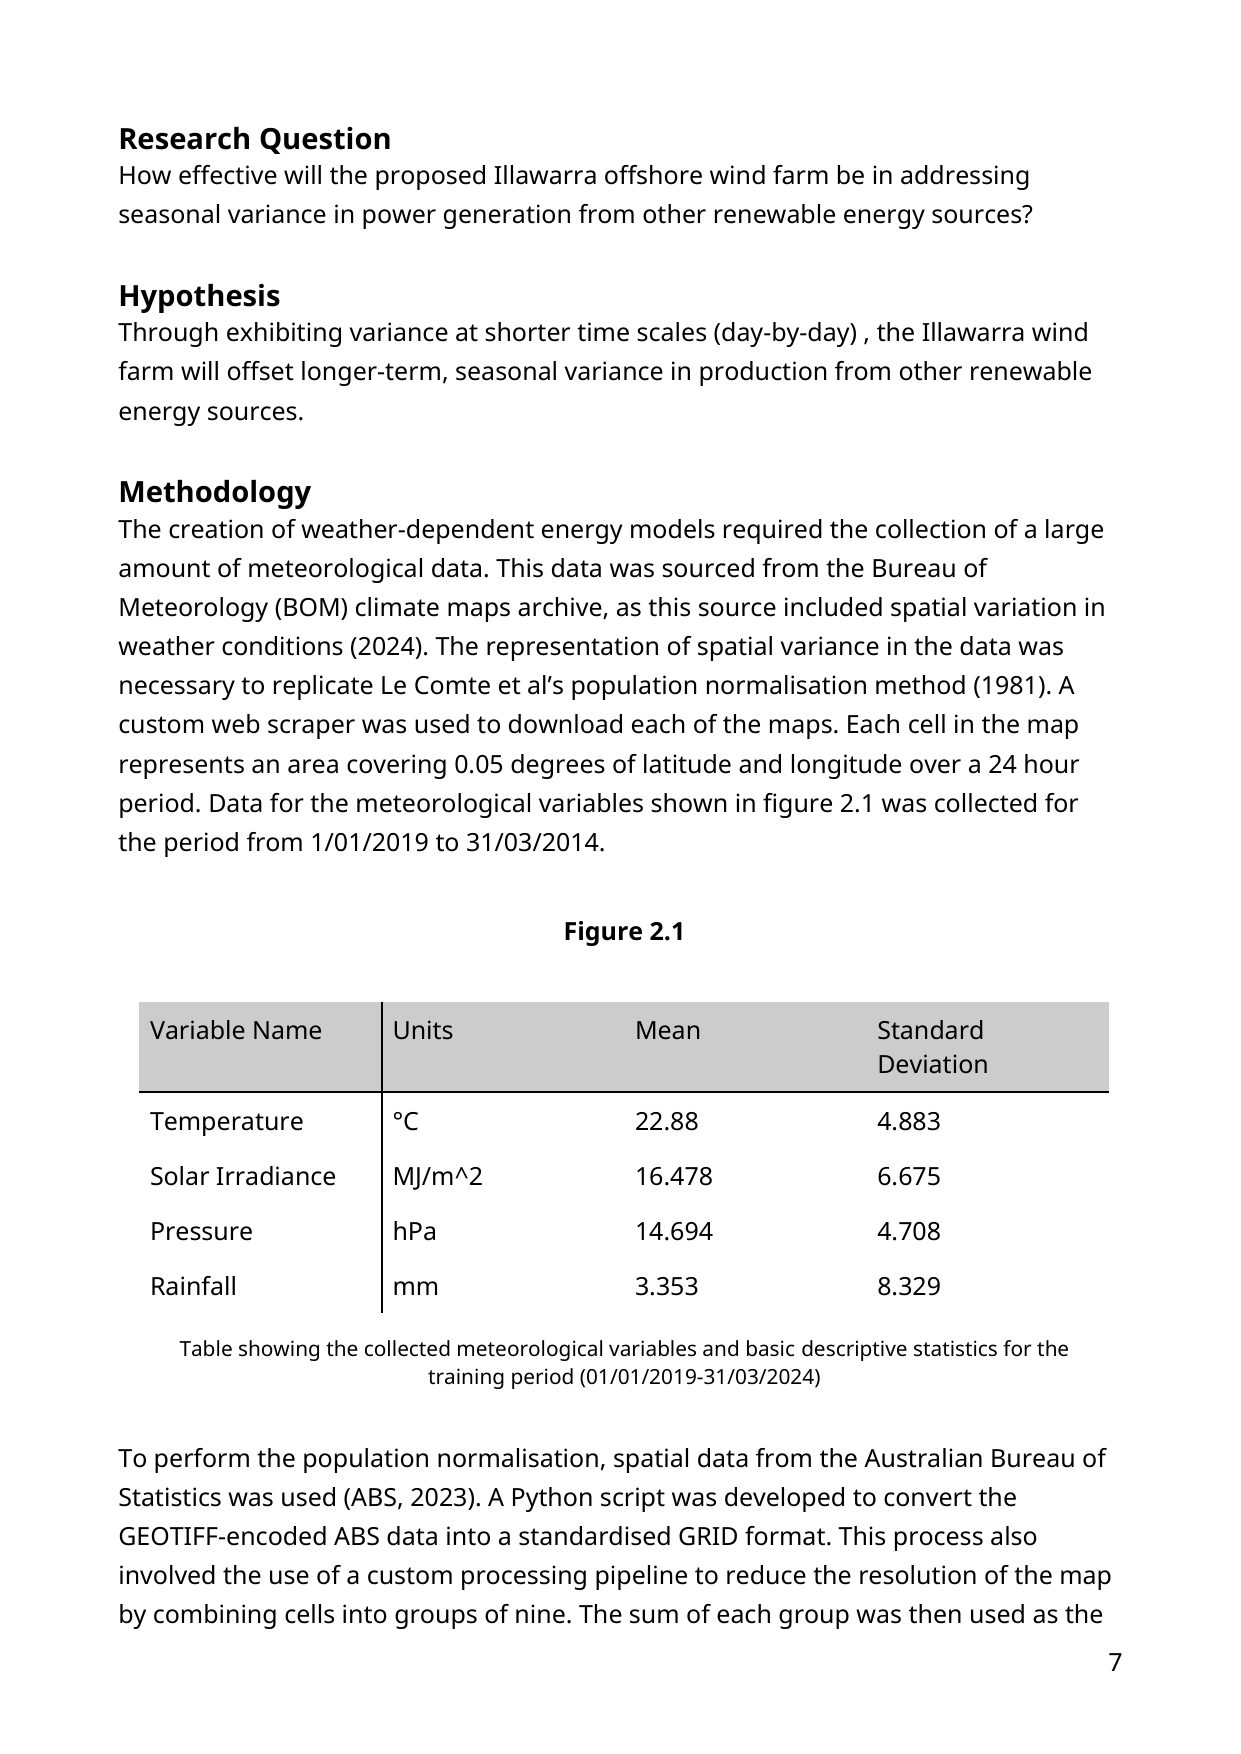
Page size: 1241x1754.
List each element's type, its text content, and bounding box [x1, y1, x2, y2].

table_cell Solar Irradiance [139, 1148, 381, 1203]
table_cell [129, 958, 1119, 1323]
table_header Units [383, 1002, 624, 1091]
table_header Standard Deviation [867, 1002, 1109, 1091]
table_cell 14.694 [624, 1203, 867, 1258]
subtitle Methodology [118, 472, 1122, 511]
text How effective will the proposed Illawarra offshore wind farm be in addressing seasonal variance in power generation from other renewable energy sources? [118, 158, 1122, 231]
table_cell 6.675 [867, 1148, 1109, 1203]
table_cell 22.88 [624, 1093, 867, 1148]
table_cell Temperature [139, 1093, 381, 1148]
text To perform the population normalisation, spatial data from the Australian Bureau of Statistics was used (ABS, 2023). A Python script was developed to convert the GEOTIFF-encoded ABS data into a standardised GRID format. This process also involved the use of a custom processing pipeline to reduce the resolution of the map by combining cells into groups of nine. The sum of each group was then used as the [118, 1440, 1122, 1631]
table_cell MJ/m^2 [383, 1148, 624, 1203]
table_cell Pressure [139, 1203, 381, 1258]
table_cell 8.329 [867, 1258, 1109, 1313]
table_cell 4.708 [867, 1203, 1109, 1258]
table_header Mean [624, 1002, 867, 1091]
table_cell °C [383, 1093, 624, 1148]
subtitle Hypothesis [118, 275, 1122, 315]
text The creation of weather-dependent energy models required the collection of a large amount of meteorological data. This data was sourced from the Bureau of Meteorology (BOM) climate maps archive, as this source included spatial variation in weather conditions (2024). The representation of spatial variance in the data was necessary to replicate Le Comte et al’s population normalisation method (1981). A custom web scraper was used to download each of the maps. Each cell in the map represents an area covering 0.05 degrees of latitude and longitude over a 24 hour period. Data for the meteorological variables shown in figure 2.1 was collected for the period from 1/01/2019 to 31/03/2014. [118, 511, 1122, 859]
subtitle Research Question [118, 118, 1122, 158]
table_cell 3.353 [624, 1258, 867, 1313]
text Through exhibiting variance at shorter time scales (day-by-day) , the Illawarra wind farm will offset longer-term, seasonal variance in production from other renewable energy sources. [118, 315, 1122, 427]
table_cell mm [383, 1258, 624, 1313]
table_header Figure 2.1 [129, 903, 1119, 958]
table_header Variable Name [139, 1002, 381, 1091]
table_cell 16.478 [624, 1148, 867, 1203]
table_cell Rainfall [139, 1258, 381, 1313]
table_cell 4.883 [867, 1093, 1109, 1148]
table_cell Table showing the collected meteorological variables and basic descriptive statistics for the training period (01/01/2019-31/03/2024) [129, 1324, 1119, 1401]
table_cell hPa [383, 1203, 624, 1258]
